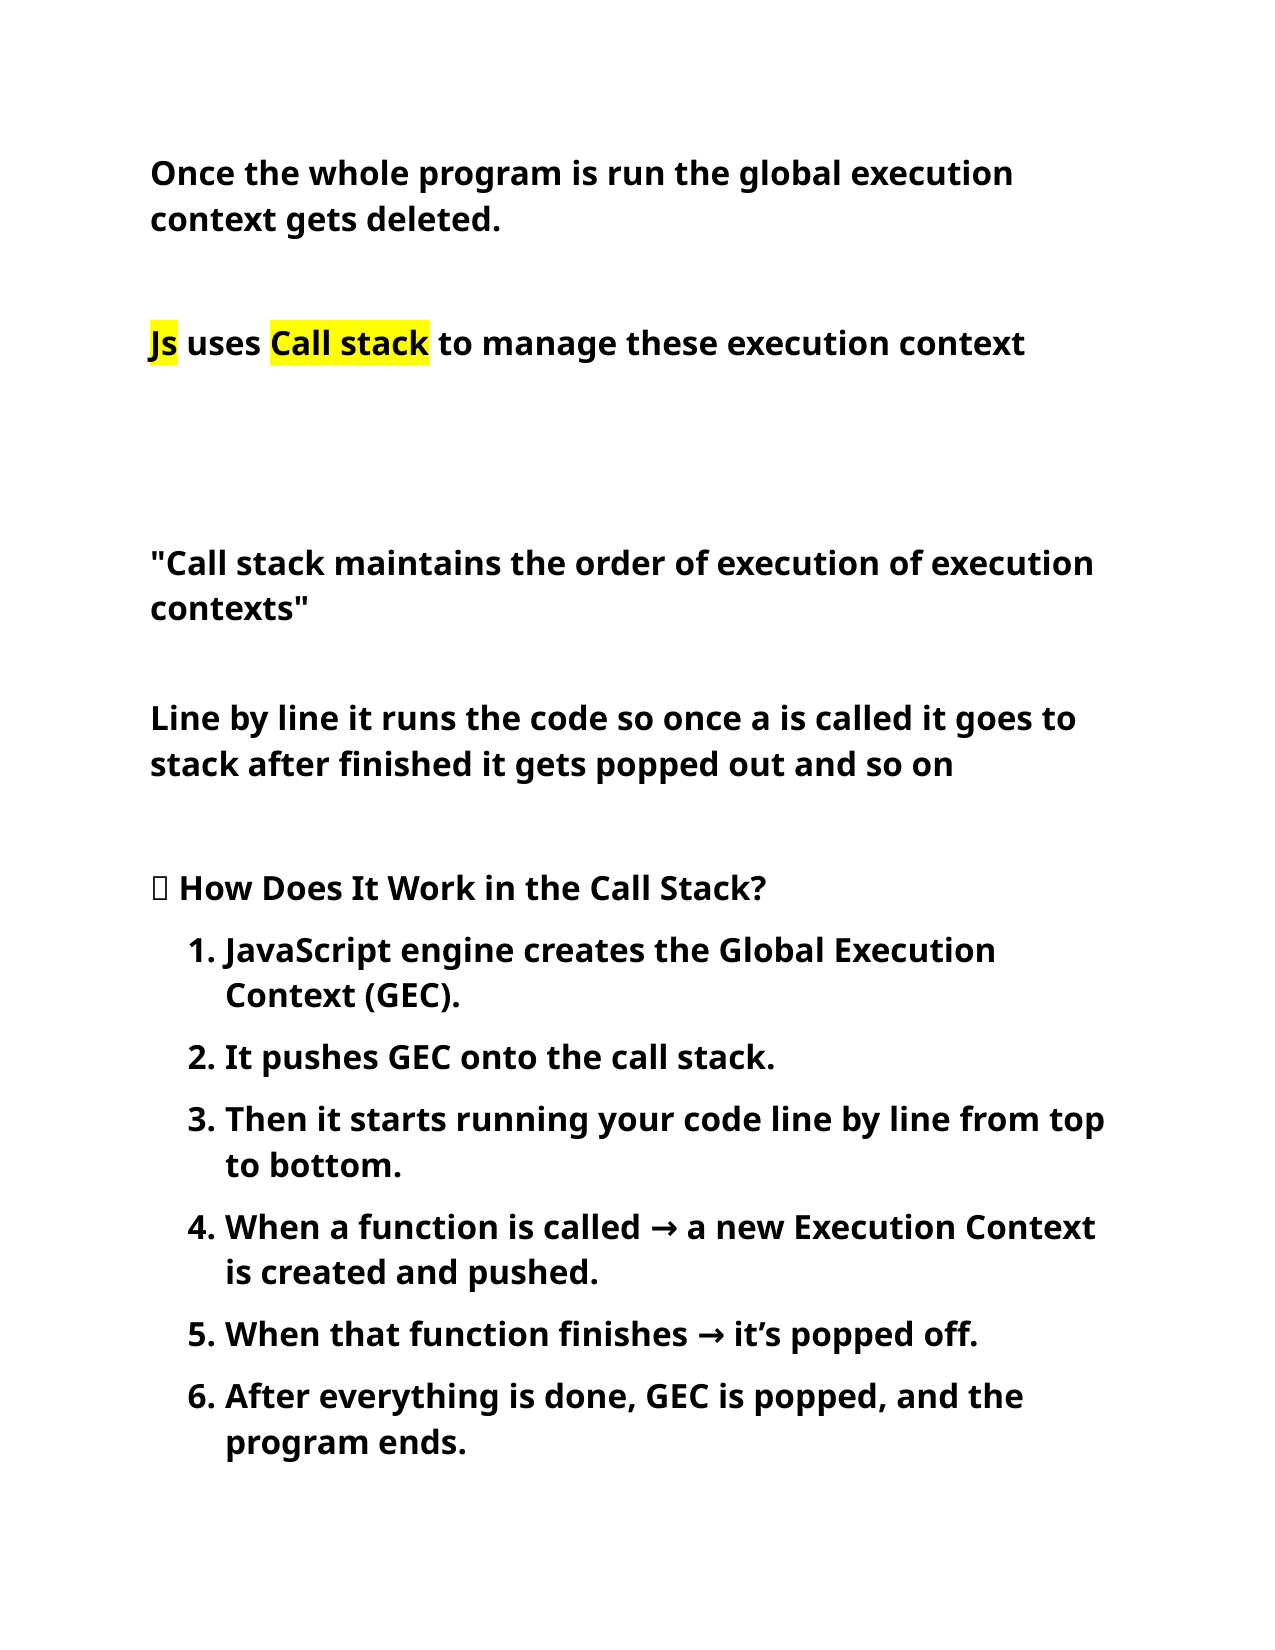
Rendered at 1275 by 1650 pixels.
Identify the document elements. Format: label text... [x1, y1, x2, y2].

list When that function finishes → it’s popped off. [187, 1311, 1125, 1357]
list When a function is called → a new Execution Context is created and pushed. [187, 1204, 1125, 1294]
list After everything is done, GEC is popped, and the program ends. [187, 1373, 1125, 1464]
text "Call stack maintains the order of execution of execution contexts" [150, 539, 1125, 630]
text 🔄 How Does It Work in the Call Stack? [150, 864, 1125, 910]
list Then it starts running your code line by line from top to bottom. [187, 1096, 1125, 1187]
text Js uses Call stack to manage these execution context [150, 319, 1125, 365]
list JavaScript engine creates the Global Execution Context (GEC). [187, 927, 1125, 1017]
list It pushes GEC onto the call stack. [187, 1034, 1125, 1079]
text Line by line it runs the code so once a is called it goes to stack after finished it gets popped out and so on [150, 695, 1125, 786]
text Once the whole program is run the global execution context gets deleted. [150, 150, 1125, 241]
